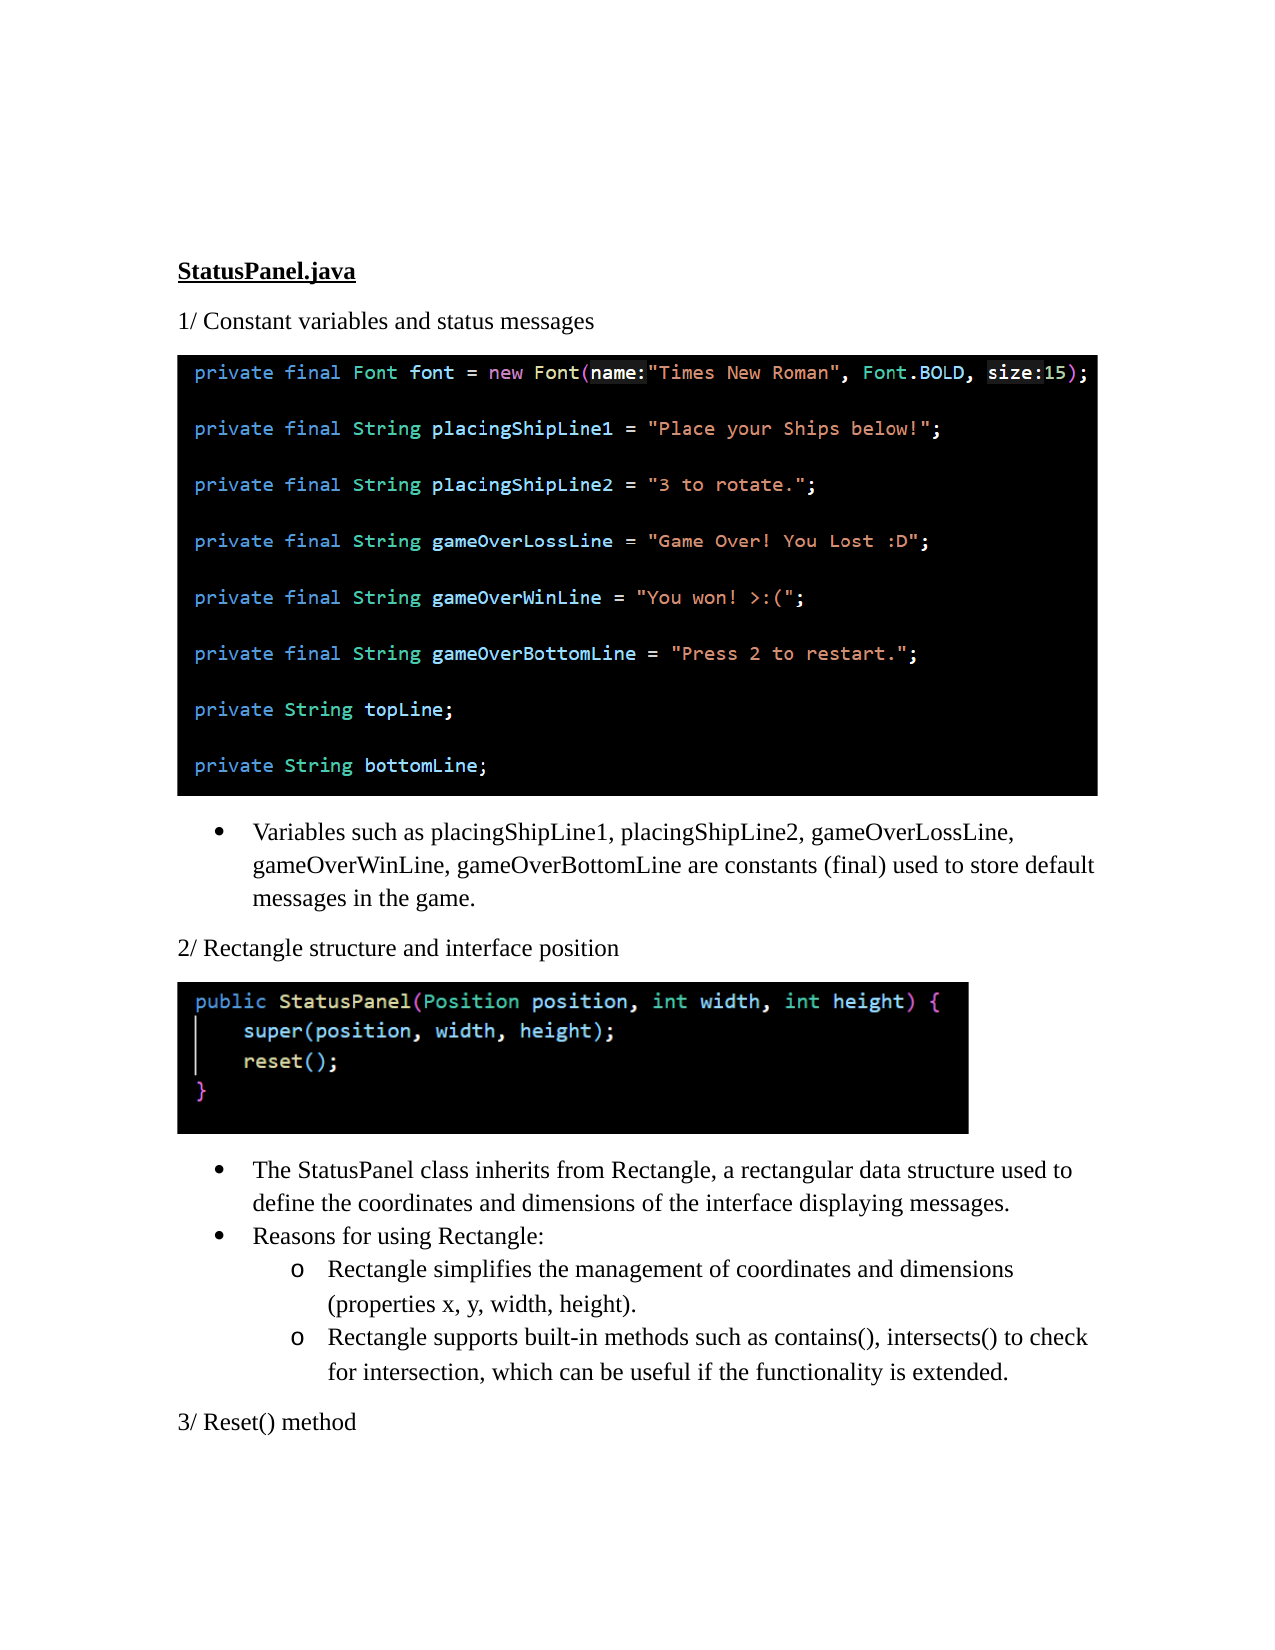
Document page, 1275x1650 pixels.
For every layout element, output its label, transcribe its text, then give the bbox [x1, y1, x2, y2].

list The StatusPanel class inherits from Rectangle, a rectangular data structure used to define the coordinates and dimensions of the interface displaying messages. [215, 1155, 1098, 1217]
list Variables such as placingShipLine1, placingShipLine2, gameOverLossLine, gameOverWinLine, gameOverBottomLine are constants (final) used to store default messages in the game. [215, 817, 1098, 912]
text 3/ Reset() method [177, 1407, 1098, 1436]
list Rectangle supports built-in methods such as contains(), intersects() to check for intersection, which can be useful if the functionality is extended. [290, 1322, 1098, 1386]
text StatusPanel.java [177, 256, 1098, 285]
text 2/ Rectangle structure and interface position [177, 933, 1098, 961]
list Rectangle simplifies the management of coordinates and dimensions (properties x, y, width, height). [290, 1254, 1098, 1318]
list Reasons for using Rectangle: [215, 1221, 1098, 1250]
text 1/ Constant variables and status messages [177, 306, 1098, 335]
